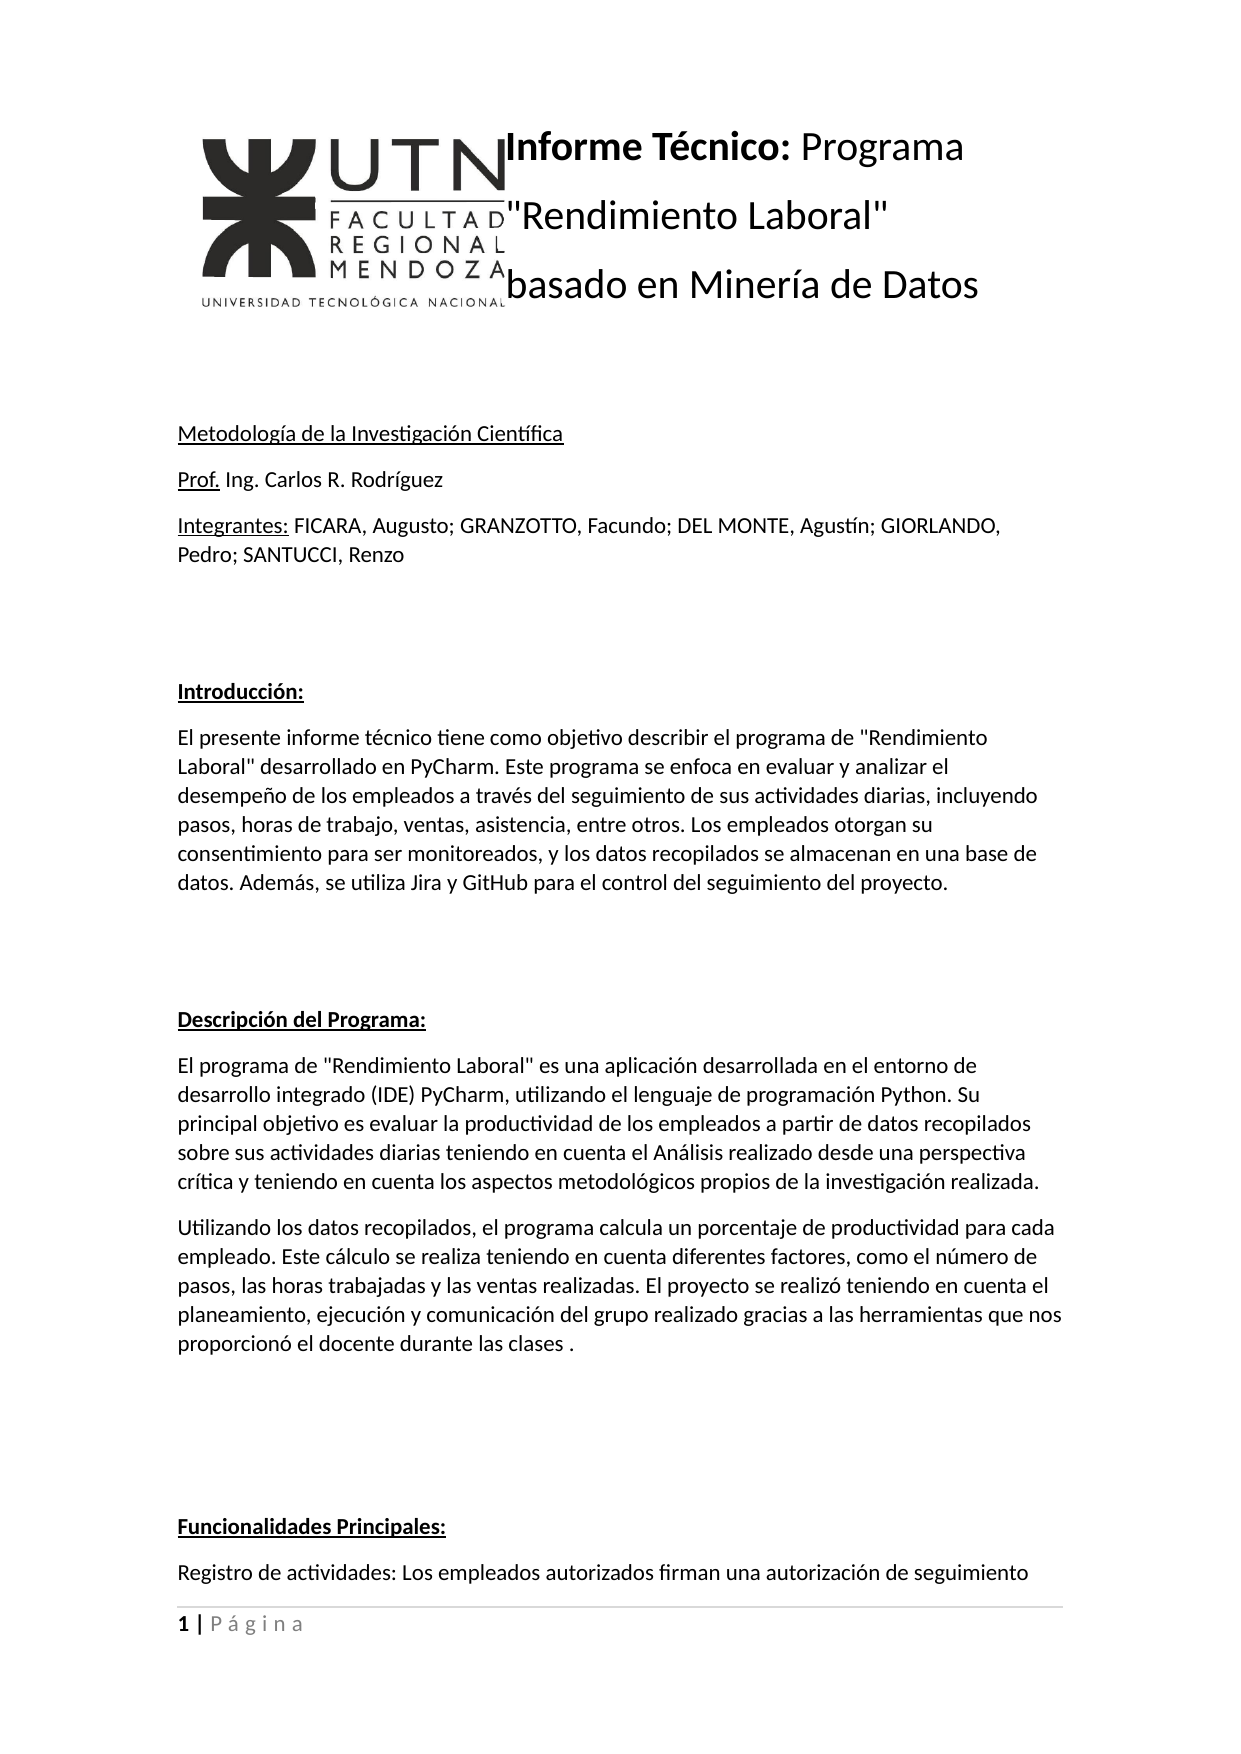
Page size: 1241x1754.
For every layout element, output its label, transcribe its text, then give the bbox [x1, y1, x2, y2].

text Utilizando los datos recopilados, el programa calcula un porcentaje de productividad para cada empleado. Este cálculo se realiza teniendo en cuenta diferentes factores, como el número de pasos, las horas trabajadas y las ventas realizadas. El proyecto se realizó teniendo en cuenta el planeamiento, ejecución y comunicación del grupo realizado gracias a las herramientas que nos proporcionó el docente durante las clases . [177, 1213, 1063, 1357]
text "Rendimiento Laboral" [283, 189, 1063, 240]
text Integrantes: FICARA, Augusto; GRANZOTTO, Facundo; DEL MONTE, Agustín; GIORLANDO, Pedro; SANTUCCI, Renzo [177, 511, 1063, 568]
text El programa de "Rendimiento Laboral" es una aplicación desarrollada en el entorno de desarrollo integrado (IDE) PyCharm, utilizando el lenguaje de programación Python. Su principal objetivo es evaluar la productividad de los empleados a partir de datos recopilados sobre sus actividades diarias teniendo en cuenta el Análisis realizado desde una perspectiva crítica y teniendo en cuenta los aspectos metodológicos propios de la investigación realizada. [177, 1051, 1063, 1195]
text Informe Técnico: Programa [177, 119, 1063, 170]
text Metodología de la Investigación Científica [177, 419, 1063, 447]
text Prof. Ing. Carlos R. Rodríguez [177, 465, 1063, 493]
text Funcionalidades Principales: [177, 1512, 1063, 1540]
text Registro de actividades: Los empleados autorizados firman una autorización de seguimiento [177, 1558, 1063, 1586]
text El presente informe técnico tiene como objetivo describir el programa de "Rendimiento Laboral" desarrollado en PyCharm. Este programa se enfoca en evaluar y analizar el desempeño de los empleados a través del seguimiento de sus actividades diarias, incluyendo pasos, horas de trabajo, ventas, asistencia, entre otros. Los empleados otorgan su consentimiento para ser monitoreados, y los datos recopilados se almacenan en una base de datos. Además, se utiliza Jira y GitHub para el control del seguimiento del proyecto. [177, 723, 1063, 896]
text Introducción: [177, 677, 1063, 705]
text basado en Minería de Datos [177, 258, 1063, 309]
text [177, 189, 234, 240]
text Descripción del Programa: [177, 1005, 1063, 1033]
